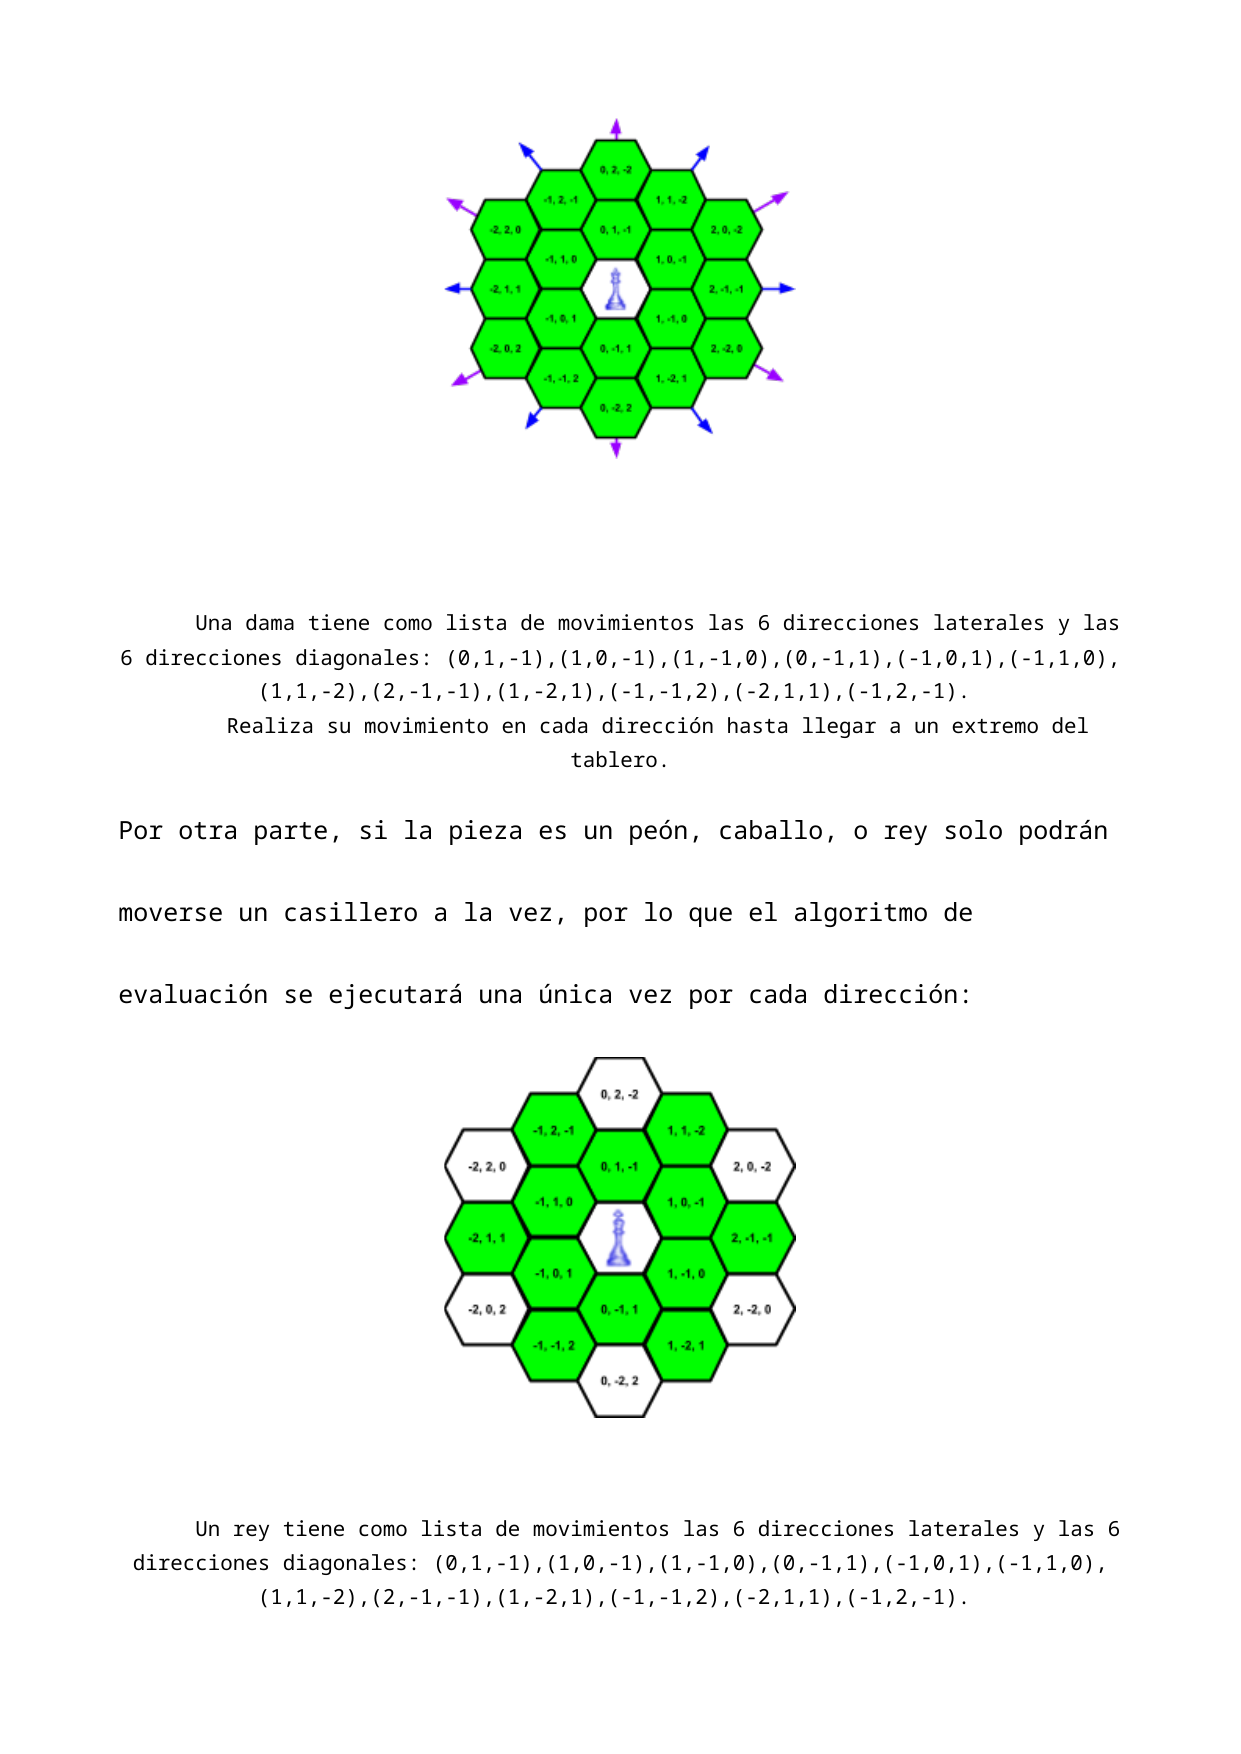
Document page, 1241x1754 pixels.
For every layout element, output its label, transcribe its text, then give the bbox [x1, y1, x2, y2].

subtitle Por otra parte, si la pieza es un peón, caballo, o rey solo podrán moverse un casillero a la vez, por lo que el algoritmo de evaluación se ejecutará una única vez por cada dirección: [118, 813, 1122, 1010]
text Una dama tiene como lista de movimientos las 6 direcciones laterales y las 6 direcciones diagonales: (0,1,-1),(1,0,-1),(1,-1,0),(0,-1,1),(-1,0,1),(-1,1,0),(1,1,-2),(2,-1,-1),(1,-2,1),(-1,-1,2),(-2,1,1),(-1,2,-1). [118, 608, 1122, 705]
text Un rey tiene como lista de movimientos las 6 direcciones laterales y las 6 direcciones diagonales: (0,1,-1),(1,0,-1),(1,-1,0),(0,-1,1),(-1,0,1),(-1,1,0),(1,1,-2),(2,-1,-1),(1,-2,1),(-1,-1,2),(-2,1,1),(-1,2,-1). [118, 1514, 1122, 1611]
text Realiza su movimiento en cada dirección hasta llegar a un extremo del tablero. [118, 711, 1122, 773]
